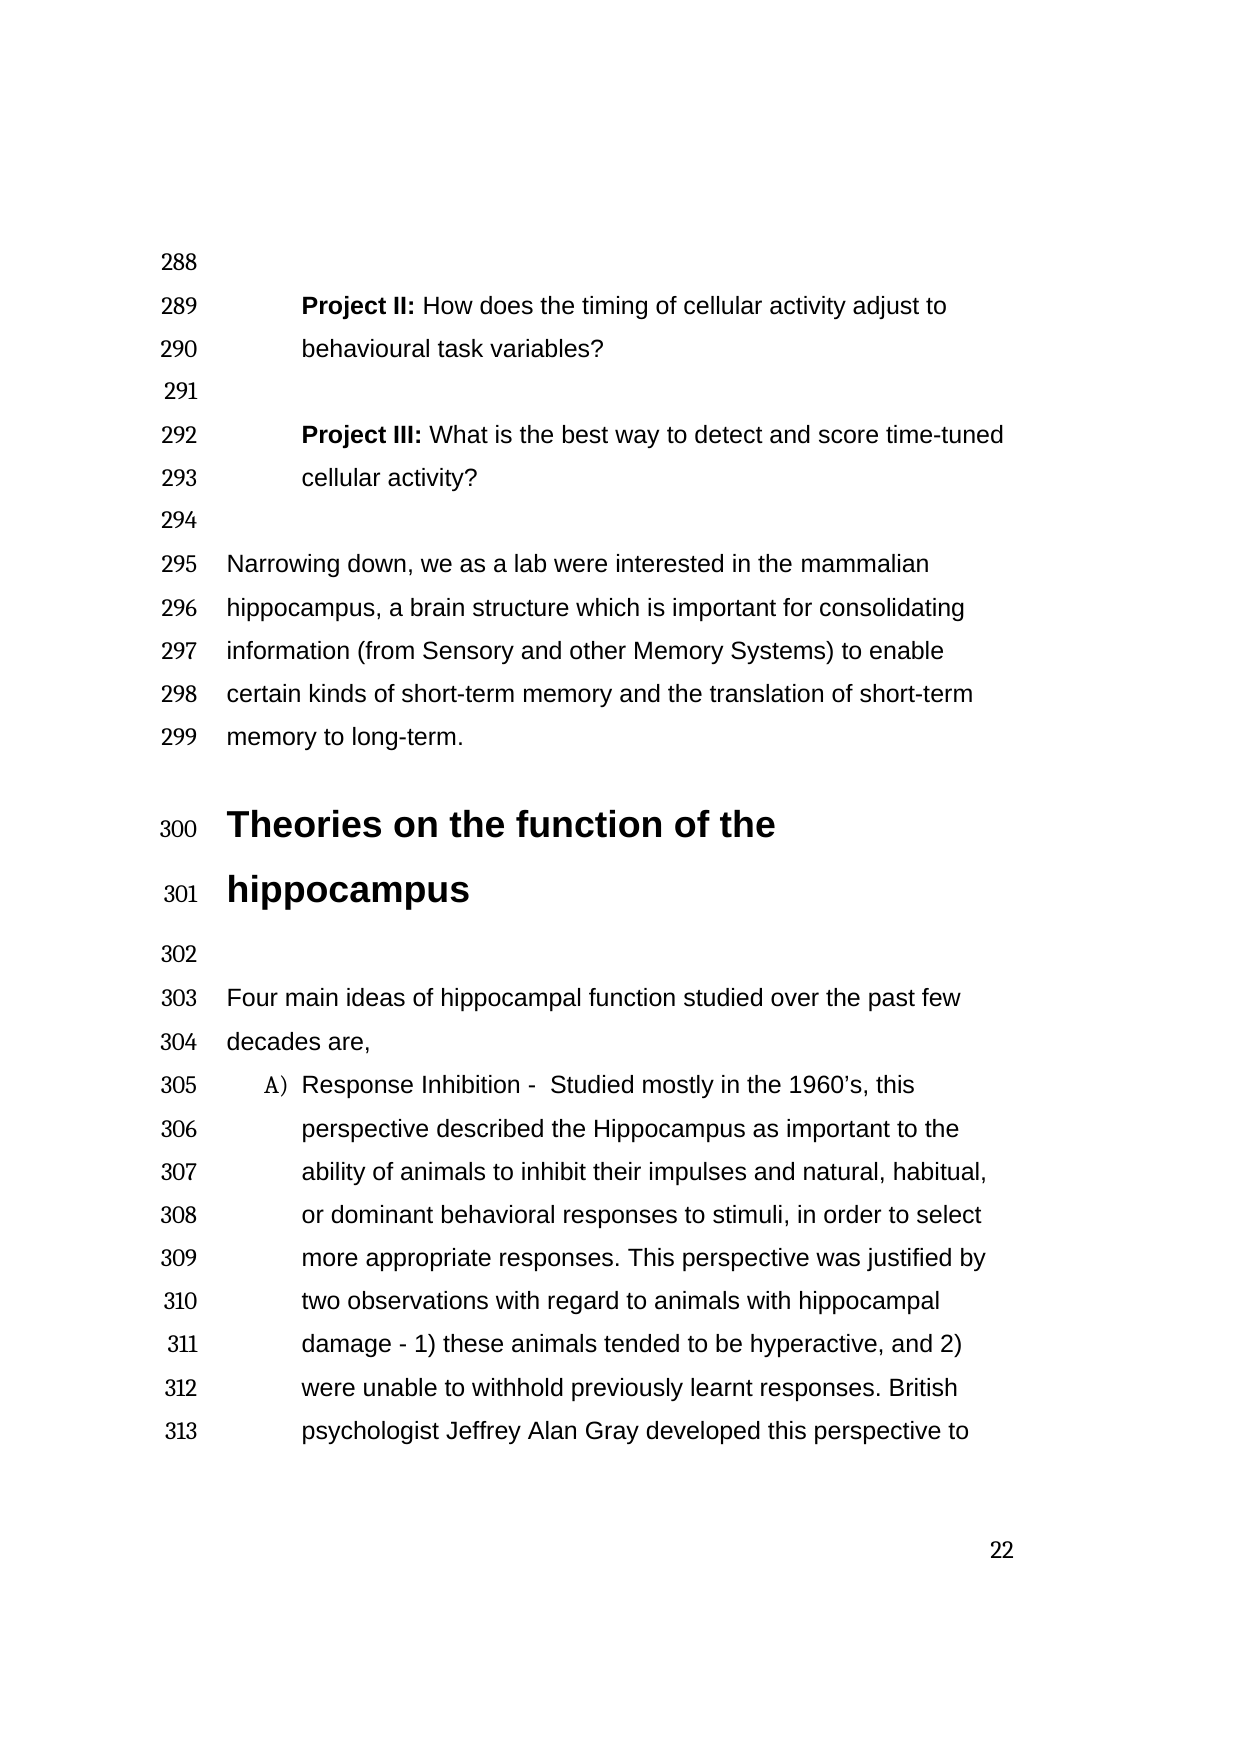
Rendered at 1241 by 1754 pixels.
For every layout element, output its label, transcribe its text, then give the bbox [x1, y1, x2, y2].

text Four main ideas of hippocampal function studied over the past few decades are, [226, 983, 1014, 1055]
text Project II: How does the timing of cellular activity adjust to behavioural task variables? [301, 291, 1014, 363]
subtitle Theories on the function of the hippocampus [226, 803, 1014, 910]
text Narrowing down, we as a lab were interested in the mammalian hippocampus, a brain structure which is important for consolidating information (from Sensory and other Memory Systems) to enable certain kinds of short-term memory and the translation of short-term memory to long-term. [226, 549, 1014, 751]
list Response Inhibition - Studied mostly in the 1960’s, this perspective described the Hippocampus as important to the ability of animals to inhibit their impulses and natural, habitual, or dominant behavioral responses to stimuli, in order to select more appropriate responses. This perspective was justified by two observations with regard to animals with hippocampal damage - 1) these animals tended to be hyperactive, and 2) were unable to withhold previously learnt responses. British psychologist Jeffrey Alan Gray developed this perspective to [264, 1070, 1014, 1444]
text Project III: What is the best way to detect and score time-tuned cellular activity? [301, 420, 1014, 492]
